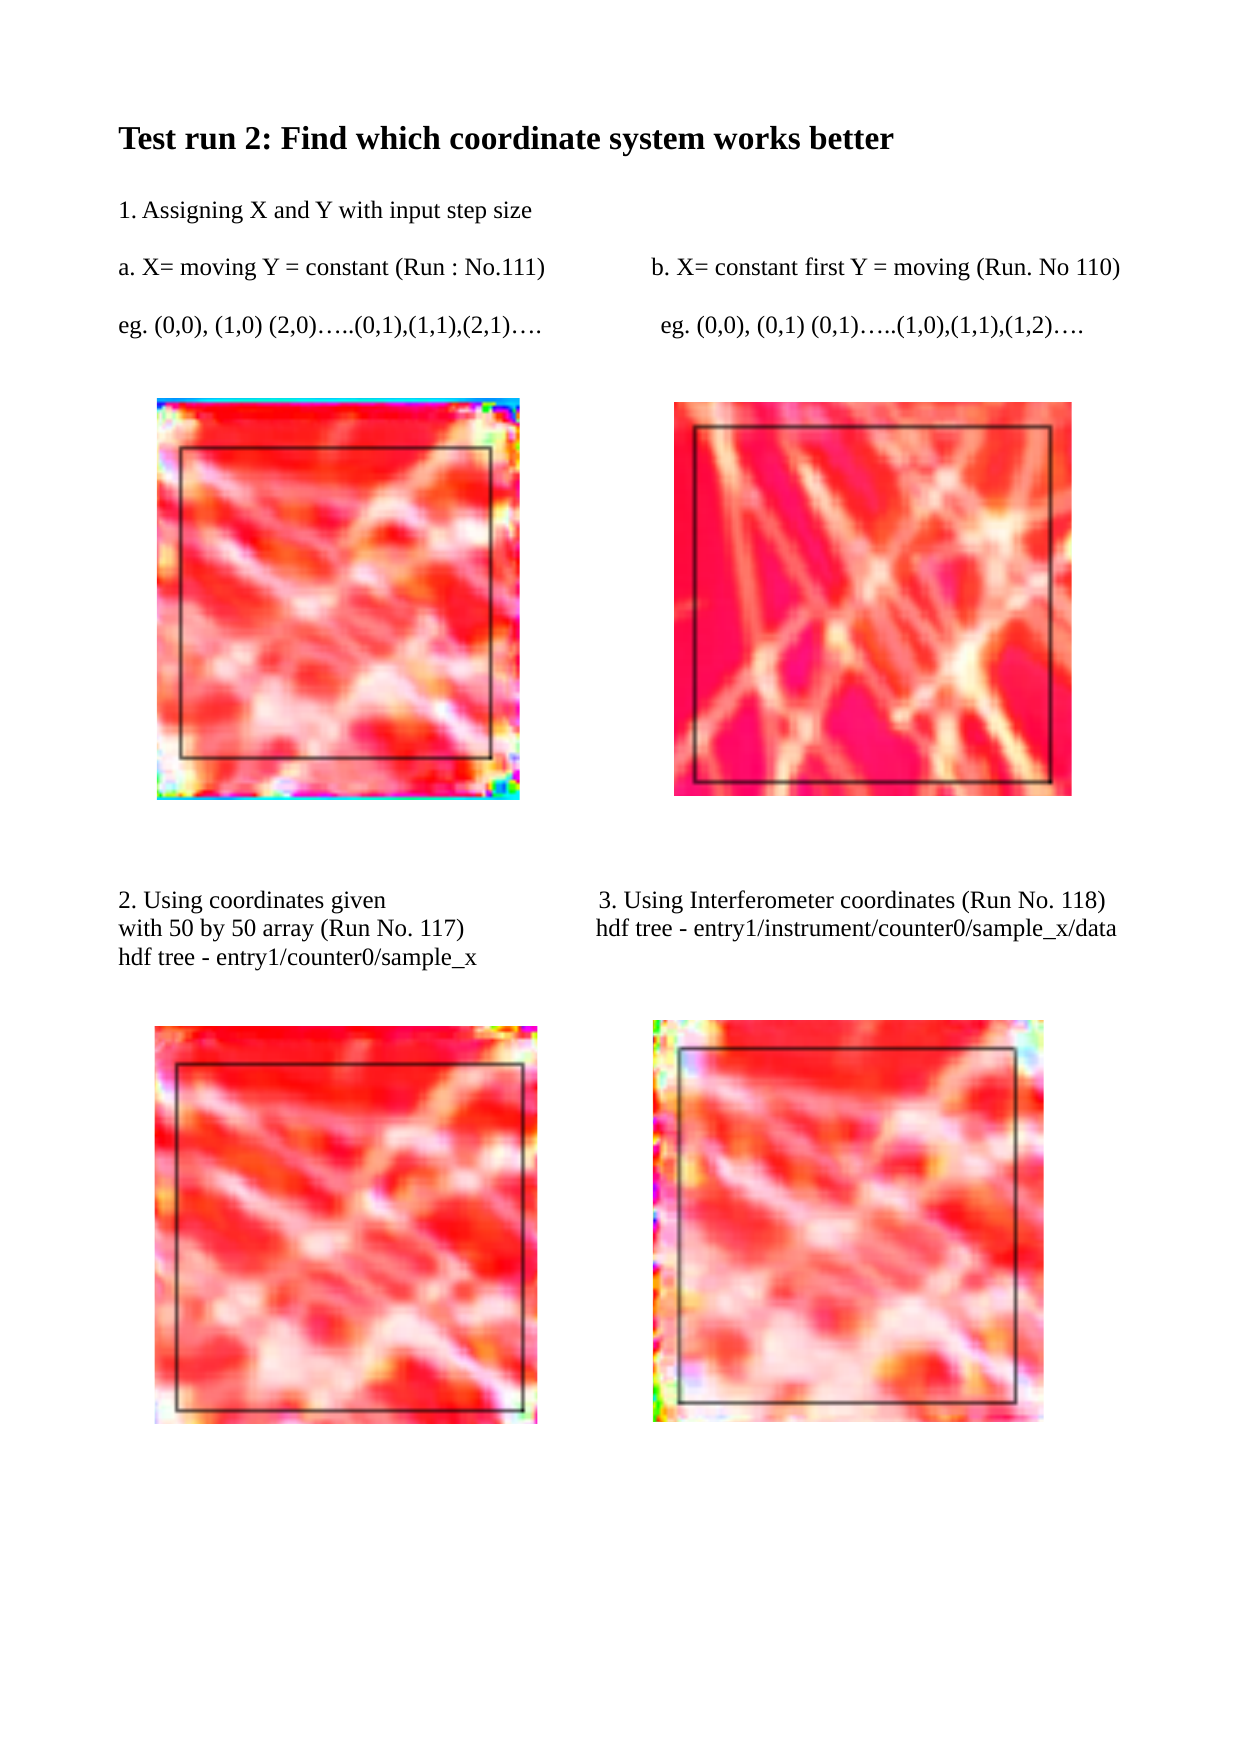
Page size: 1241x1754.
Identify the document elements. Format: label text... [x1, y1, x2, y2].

text a. X= moving Y = constant (Run : No.111) b. X= constant first Y = moving (Run. No 110) [118, 252, 1122, 281]
text 2. Using coordinates given 3. Using Interferometer coordinates (Run No. 118) [118, 885, 1122, 913]
picture [652, 1020, 913, 1422]
text Test run 2: Find which coordinate system works better [118, 118, 1122, 156]
picture [154, 1026, 411, 1424]
text 1. Assigning X and Y with input step size [118, 195, 1122, 223]
picture [674, 402, 940, 796]
text with 50 by 50 array (Run No. 117) hdf tree - entry1/instrument/counter0/sample_x/data [118, 913, 1122, 942]
text hdf tree - entry1/counter0/sample_x [118, 942, 1122, 971]
text eg. (0,0), (1,0) (2,0)…..(0,1),(1,1),(2,1)…. eg. (0,0), (0,1) (0,1)…..(1,0),(1,1),(1,2)…. [118, 310, 1122, 338]
picture [156, 398, 401, 800]
